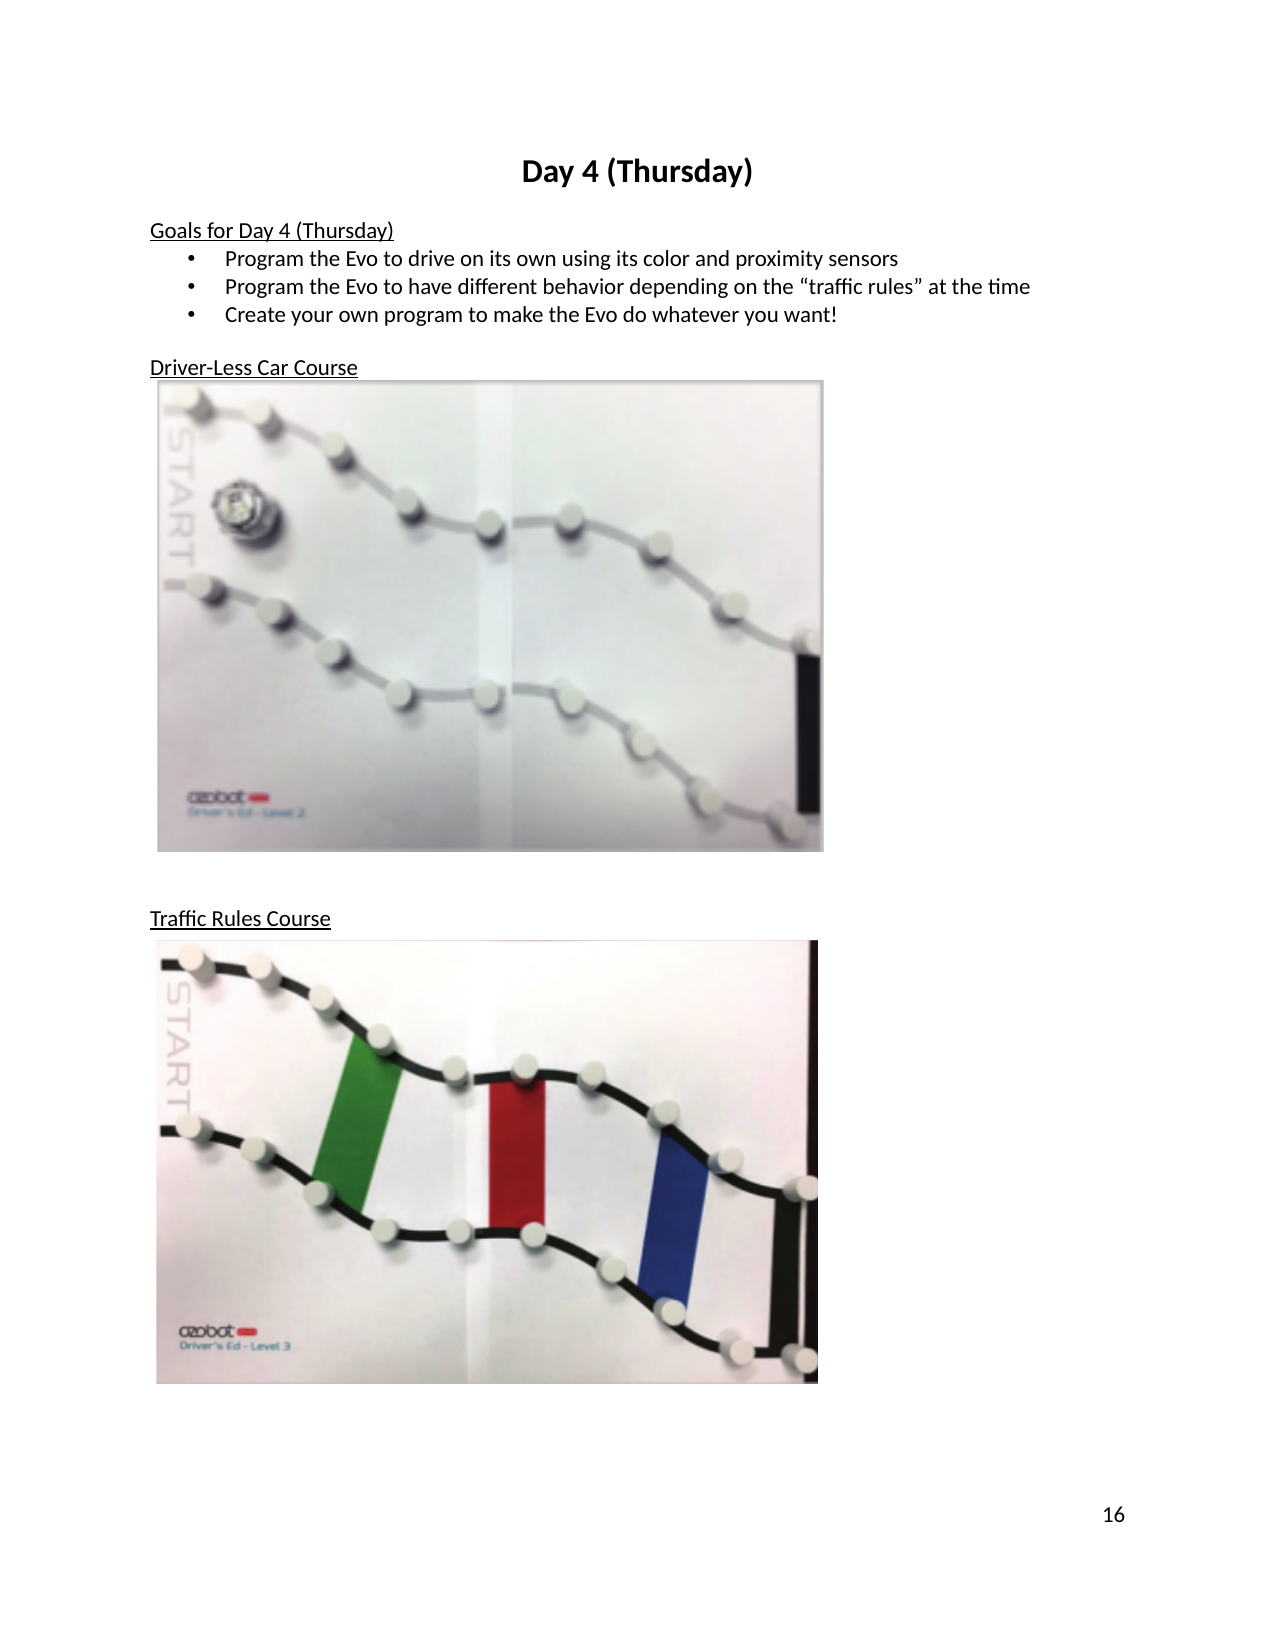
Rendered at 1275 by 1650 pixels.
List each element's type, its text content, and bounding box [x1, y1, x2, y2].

picture [156, 940, 818, 1384]
list Create your own program to make the Evo do whatever you want! [187, 300, 1125, 328]
list Program the Evo to have different behavior depending on the “traffic rules” at the time [187, 272, 1125, 300]
list Program the Evo to drive on its own using its color and proximity sensors [187, 244, 1125, 272]
subtitle Driver-Less Car Course [150, 353, 1125, 381]
picture [157, 380, 824, 852]
subtitle Day 4 (Thursday) [150, 150, 1125, 191]
subtitle Goals for Day 4 (Thursday) [150, 216, 1125, 244]
subtitle Traffic Rules Course [150, 904, 1125, 932]
